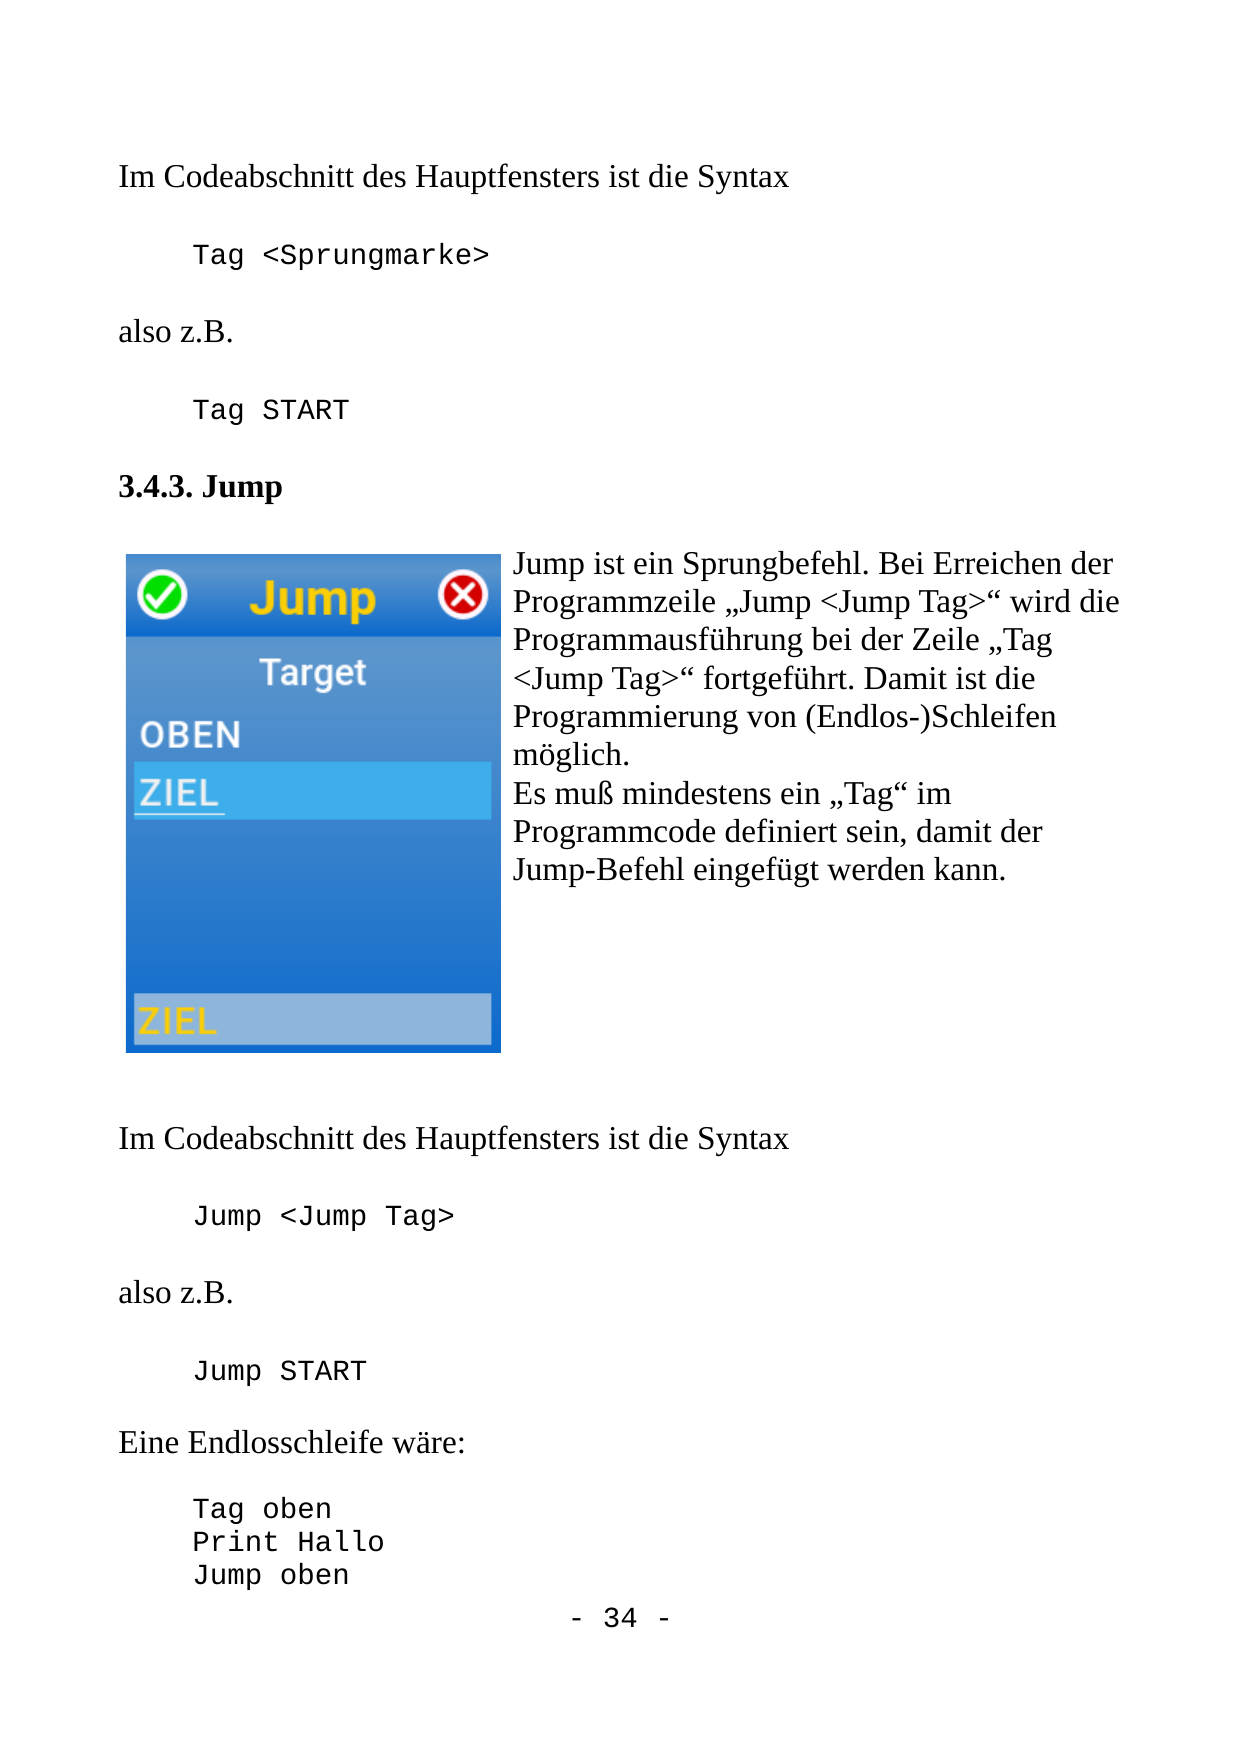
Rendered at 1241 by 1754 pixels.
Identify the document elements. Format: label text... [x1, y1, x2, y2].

text Jump <Jump Tag> [118, 1194, 1122, 1234]
text Tag oben [118, 1494, 1122, 1527]
text Eine Endlosschleife wäre: [118, 1422, 1122, 1461]
text Tag <Sprungmarke> [118, 233, 1122, 273]
picture [125, 554, 501, 1053]
text Jump oben [118, 1560, 1122, 1593]
text 3.4.3. Jump [118, 466, 1122, 504]
text Im Codeabschnitt des Hauptfensters ist die Syntax [118, 156, 1122, 195]
text Jump START [118, 1349, 1122, 1389]
text also z.B. [118, 311, 1122, 350]
text Tag START [118, 388, 1122, 428]
text Print Hallo [118, 1527, 1122, 1560]
text Es muß mindestens ein „Tag“ im Programmcode definiert sein, damit der Jump-Befehl eingefügt werden kann. [501, 773, 1122, 888]
text Jump ist ein Sprungbefehl. Bei Erreichen der Programmzeile „Jump <Jump Tag>“ wird die Programmausführung bei der Zeile „Tag <Jump Tag>“ fortgeführt. Damit ist die Programmierung von (Endlos-)Schleifen möglich. [118, 543, 1122, 773]
text also z.B. [118, 1273, 1122, 1311]
text Im Codeabschnitt des Hauptfensters ist die Syntax [118, 1118, 1122, 1156]
